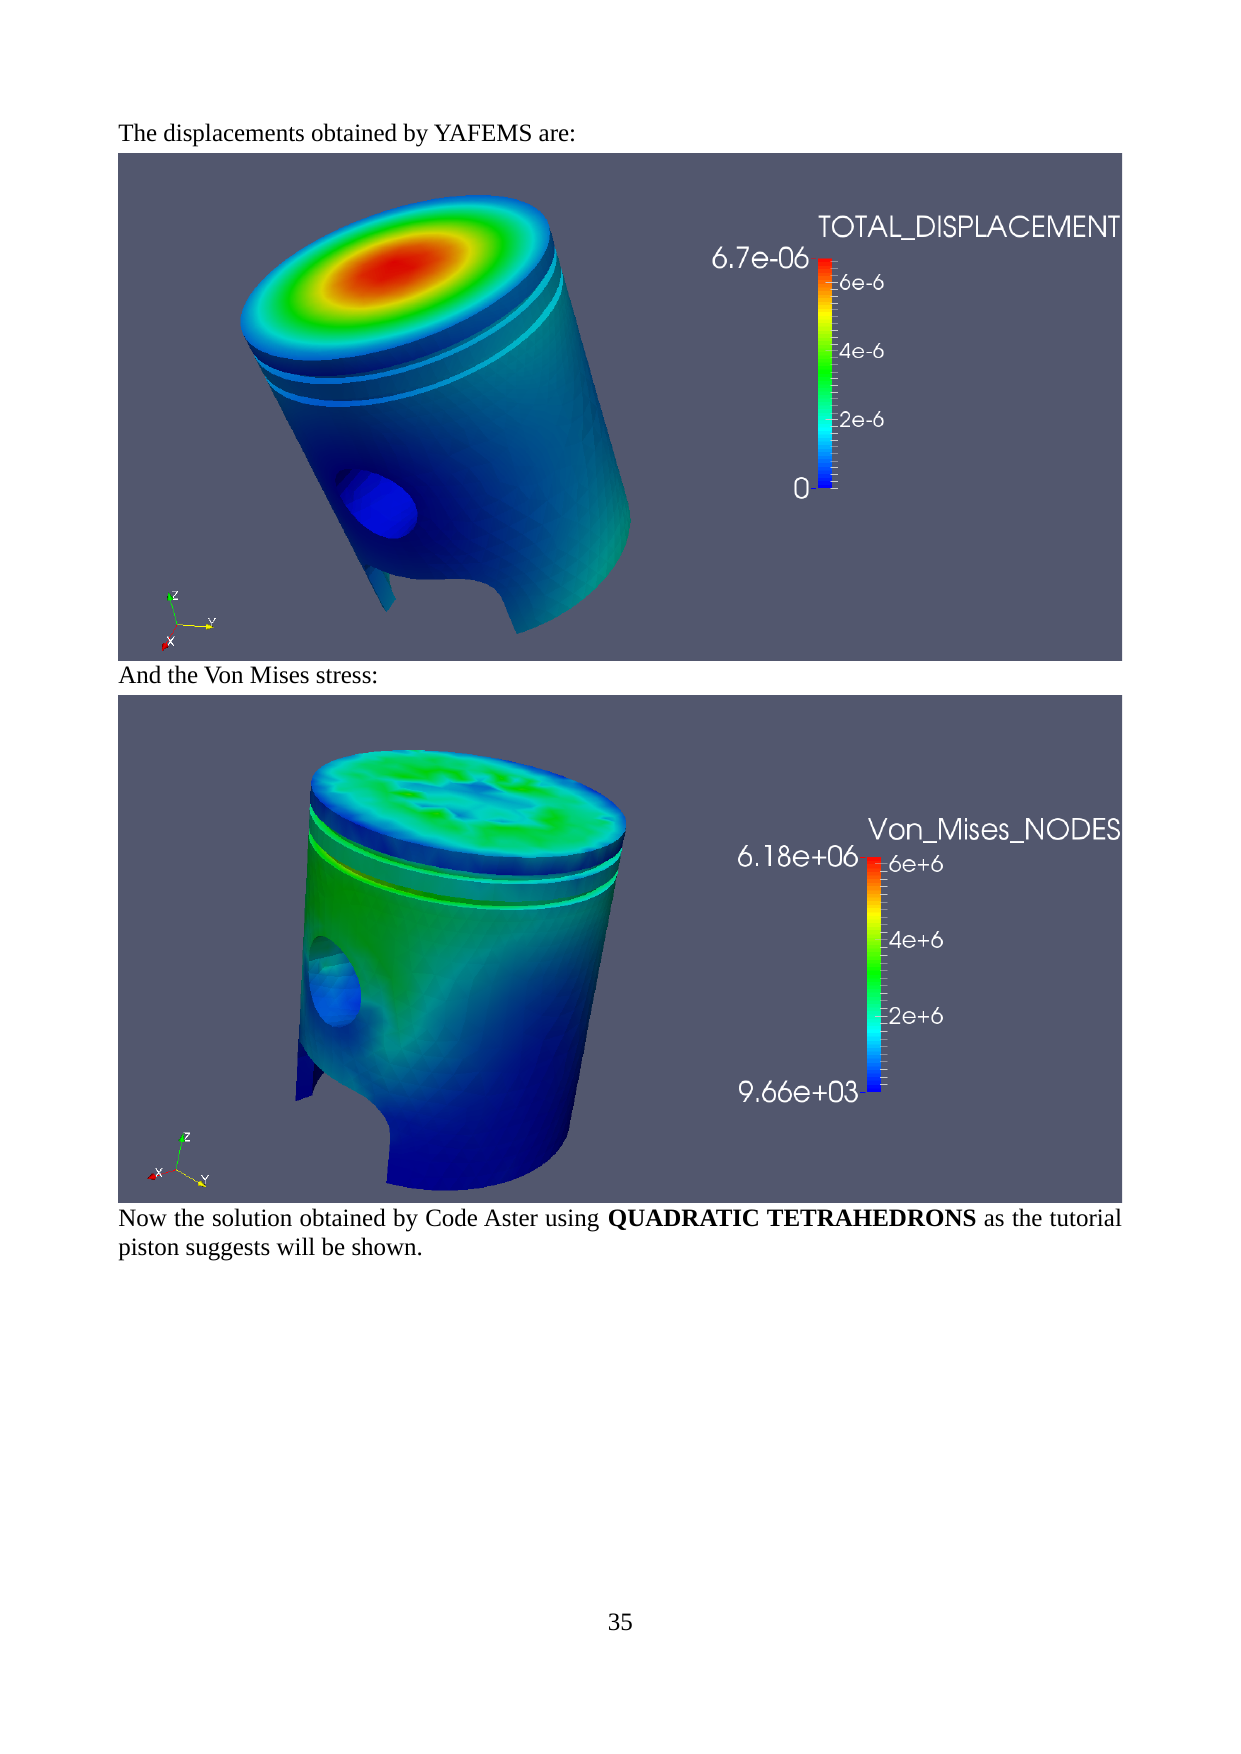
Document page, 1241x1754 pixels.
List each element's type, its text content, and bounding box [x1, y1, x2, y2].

text The displacements obtained by YAFEMS are: [118, 118, 1122, 148]
text Now the solution obtained by Code Aster using QUADRATIC TETRAHEDRONS as the tutorial piston suggests will be shown. [118, 1203, 1122, 1261]
text And the Von Mises stress: [118, 661, 1122, 690]
picture [118, 695, 1123, 1203]
picture [118, 153, 1123, 661]
